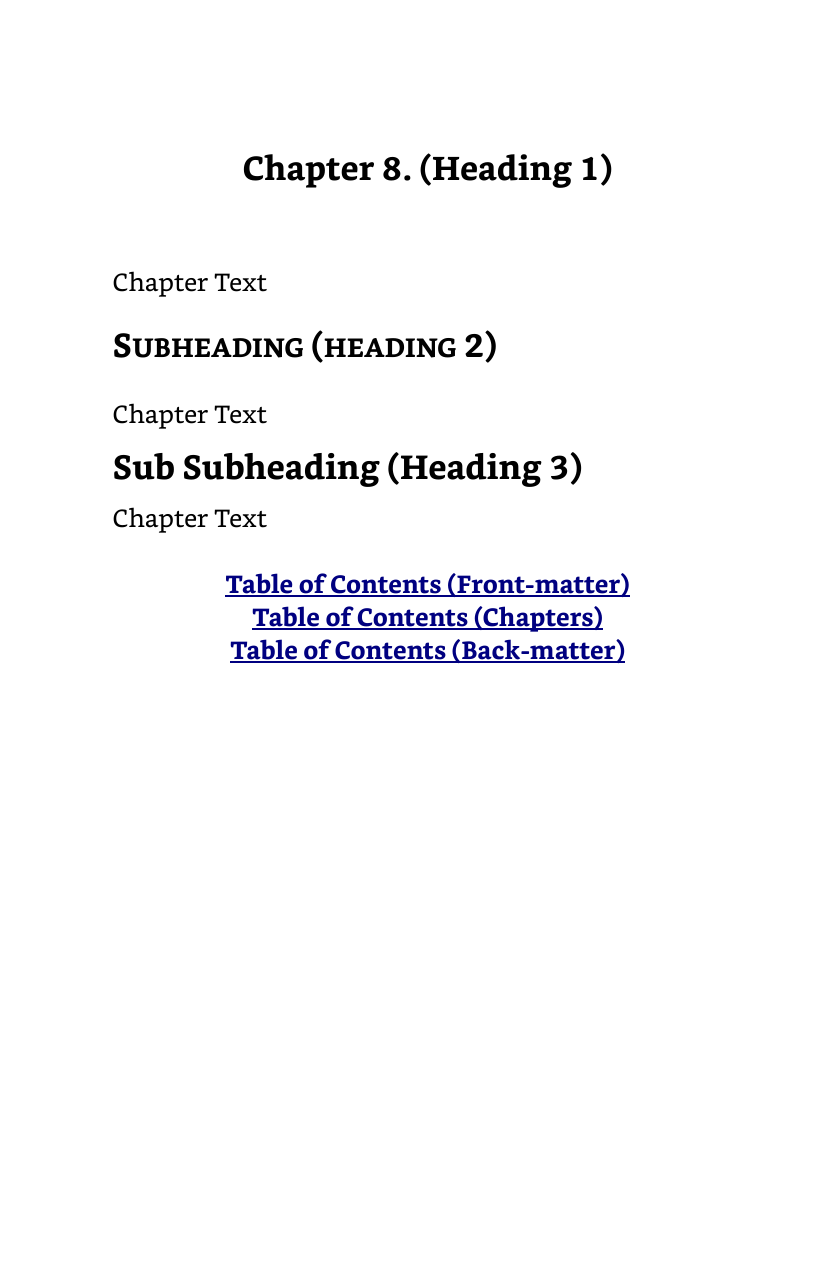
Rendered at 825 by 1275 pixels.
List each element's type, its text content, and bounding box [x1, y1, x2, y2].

subtitle Sub Subheading (Heading 3) [112, 444, 742, 488]
text Chapter Text [112, 397, 742, 429]
text Table of Contents (Chapters) [112, 600, 742, 633]
subtitle Chapter 8. (Heading 1) [112, 146, 742, 189]
text Chapter Text [112, 264, 742, 297]
text Table of Contents (Front-matter) [112, 567, 742, 600]
text Table of Contents (Back-matter) [112, 633, 742, 666]
subtitle Subheading (heading 2) [112, 322, 742, 366]
text Chapter Text [112, 501, 742, 534]
